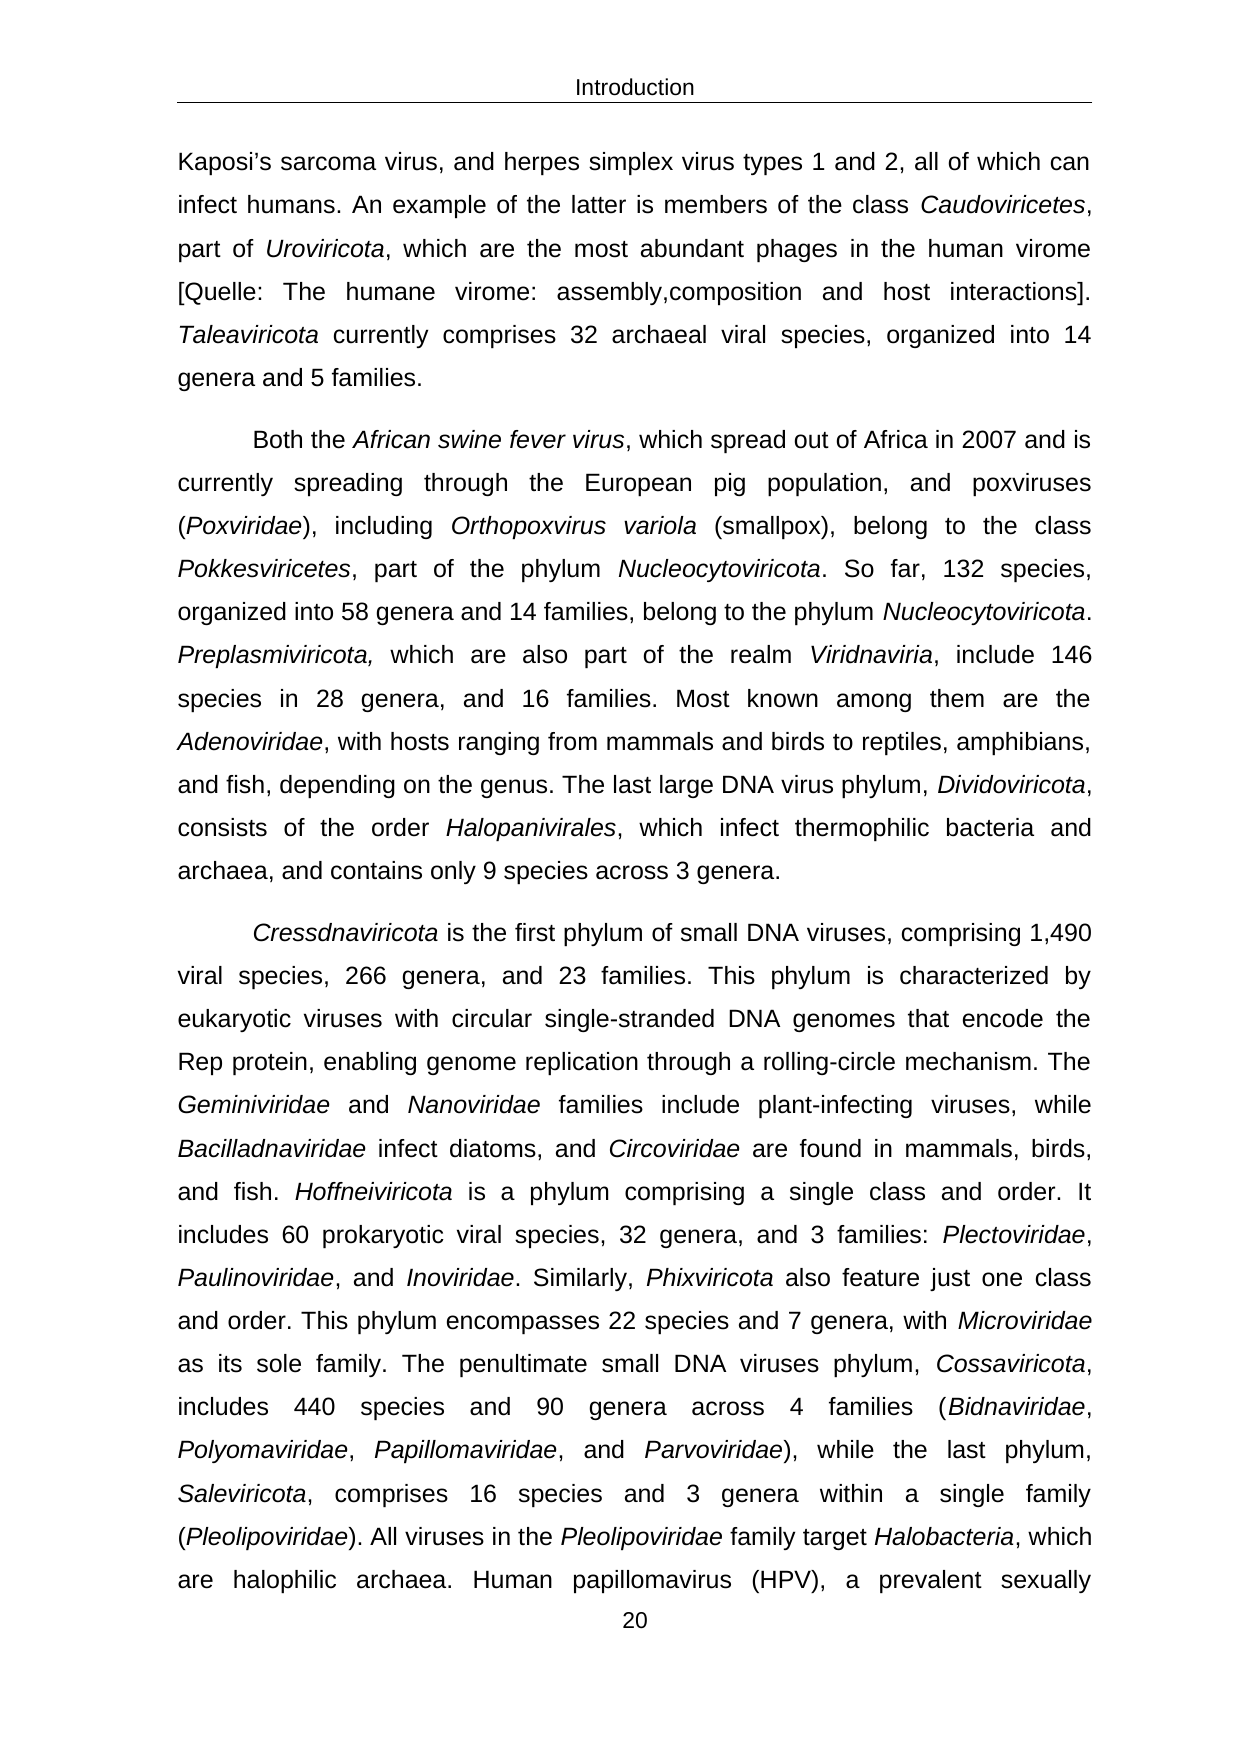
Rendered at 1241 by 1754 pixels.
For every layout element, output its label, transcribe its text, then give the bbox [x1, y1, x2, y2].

text Cressdnaviricota is the first phylum of small DNA viruses, comprising 1,490 viral species, 266 genera, and 23 families. This phylum is characterized by eukaryotic viruses with circular single-stranded DNA genomes that encode the Rep protein, enabling genome replication through a rolling-circle mechanism. The Geminiviridae and Nanoviridae families include plant-infecting viruses, while Bacilladnaviridae infect diatoms, and Circoviridae are found in mammals, birds, and fish. Hoffneiviricota is a phylum comprising a single class and order. It includes 60 prokaryotic viral species, 32 genera, and 3 families: Plectoviridae, Paulinoviridae, and Inoviridae. Similarly, Phixviricota also feature just one class and order. This phylum encompasses 22 species and 7 genera, with Microviridae as its sole family. The penultimate small DNA viruses phylum, Cossaviricota, includes 440 species and 90 genera across 4 families (Bidnaviridae, Polyomaviridae, Papillomaviridae, and Parvoviridae), while the last phylum, Saleviricota, comprises 16 species and 3 genera within a single family (Pleolipoviridae). All viruses in the Pleolipoviridae family target Halobacteria, which are halophilic archaea. Human papillomavirus (HPV), a prevalent sexually [177, 918, 1092, 1594]
text Both the African swine fever virus, which spread out of Africa in 2007 and is currently spreading through the European pig population, and poxviruses (Poxviridae), including Orthopoxvirus variola (smallpox), belong to the class Pokkesviricetes, part of the phylum Nucleocytoviricota. So far, 132 species, organized into 58 genera and 14 families, belong to the phylum Nucleocytoviricota. Preplasmiviricota, which are also part of the realm Viridnaviria, include 146 species in 28 genera, and 16 families. Most known among them are the Adenoviridae, with hosts ranging from mammals and birds to reptiles, amphibians, and fish, depending on the genus. The last large DNA virus phylum, Dividoviricota, consists of the order Halopanivirales, which infect thermophilic bacteria and archaea, and contains only 9 species across 3 genera. [177, 425, 1092, 885]
text Kaposi’s sarcoma virus, and herpes simplex virus types 1 and 2, all of which can infect humans. An example of the latter is members of the class Caudoviricetes, part of Uroviricota, which are the most abundant phages in the human virome [Quelle: The humane virome: assembly,composition and host interactions]. Taleaviricota currently comprises 32 archaeal viral species, organized into 14 genera and 5 families. [177, 147, 1092, 392]
